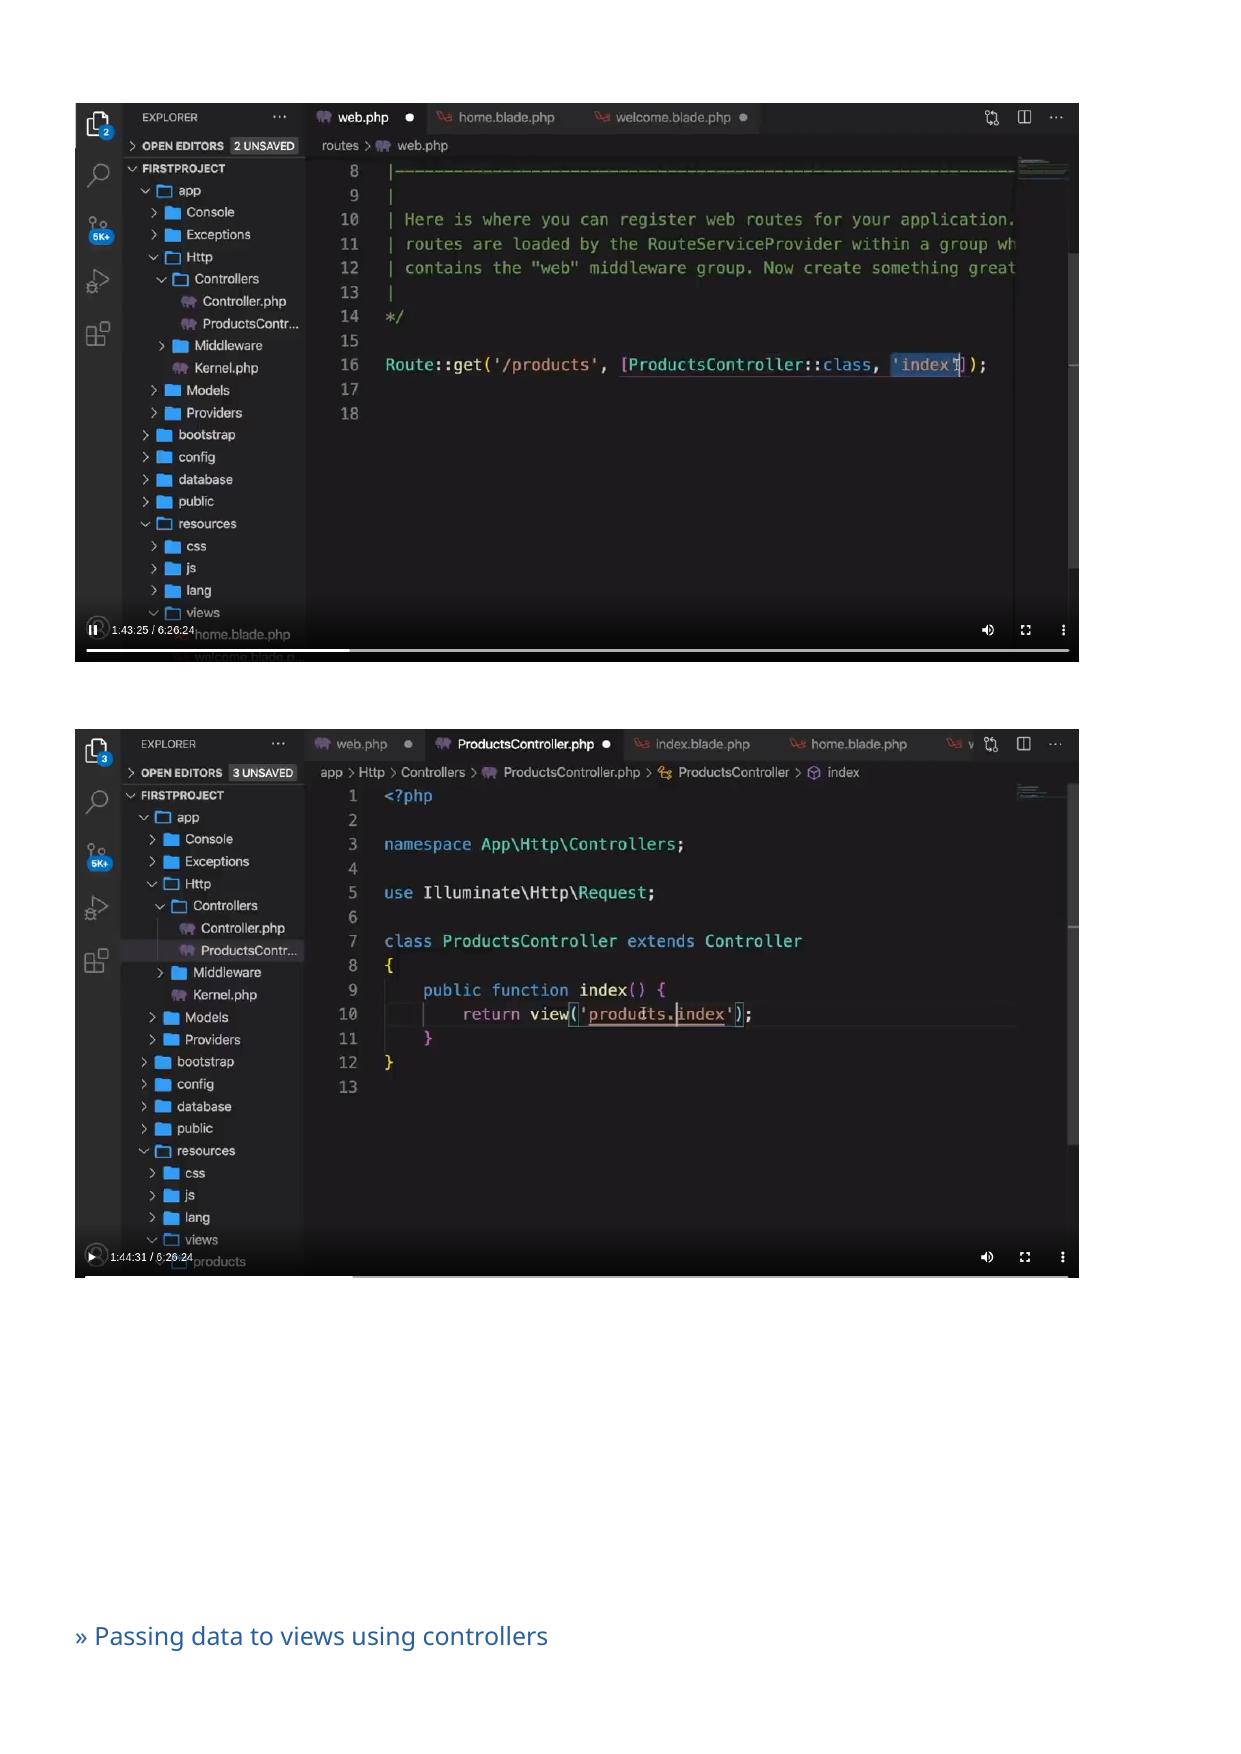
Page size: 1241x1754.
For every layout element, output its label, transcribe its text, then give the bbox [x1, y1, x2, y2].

picture [75, 729, 1079, 1278]
text » Passing data to views using controllers [75, 1618, 1165, 1652]
picture [75, 103, 1079, 662]
